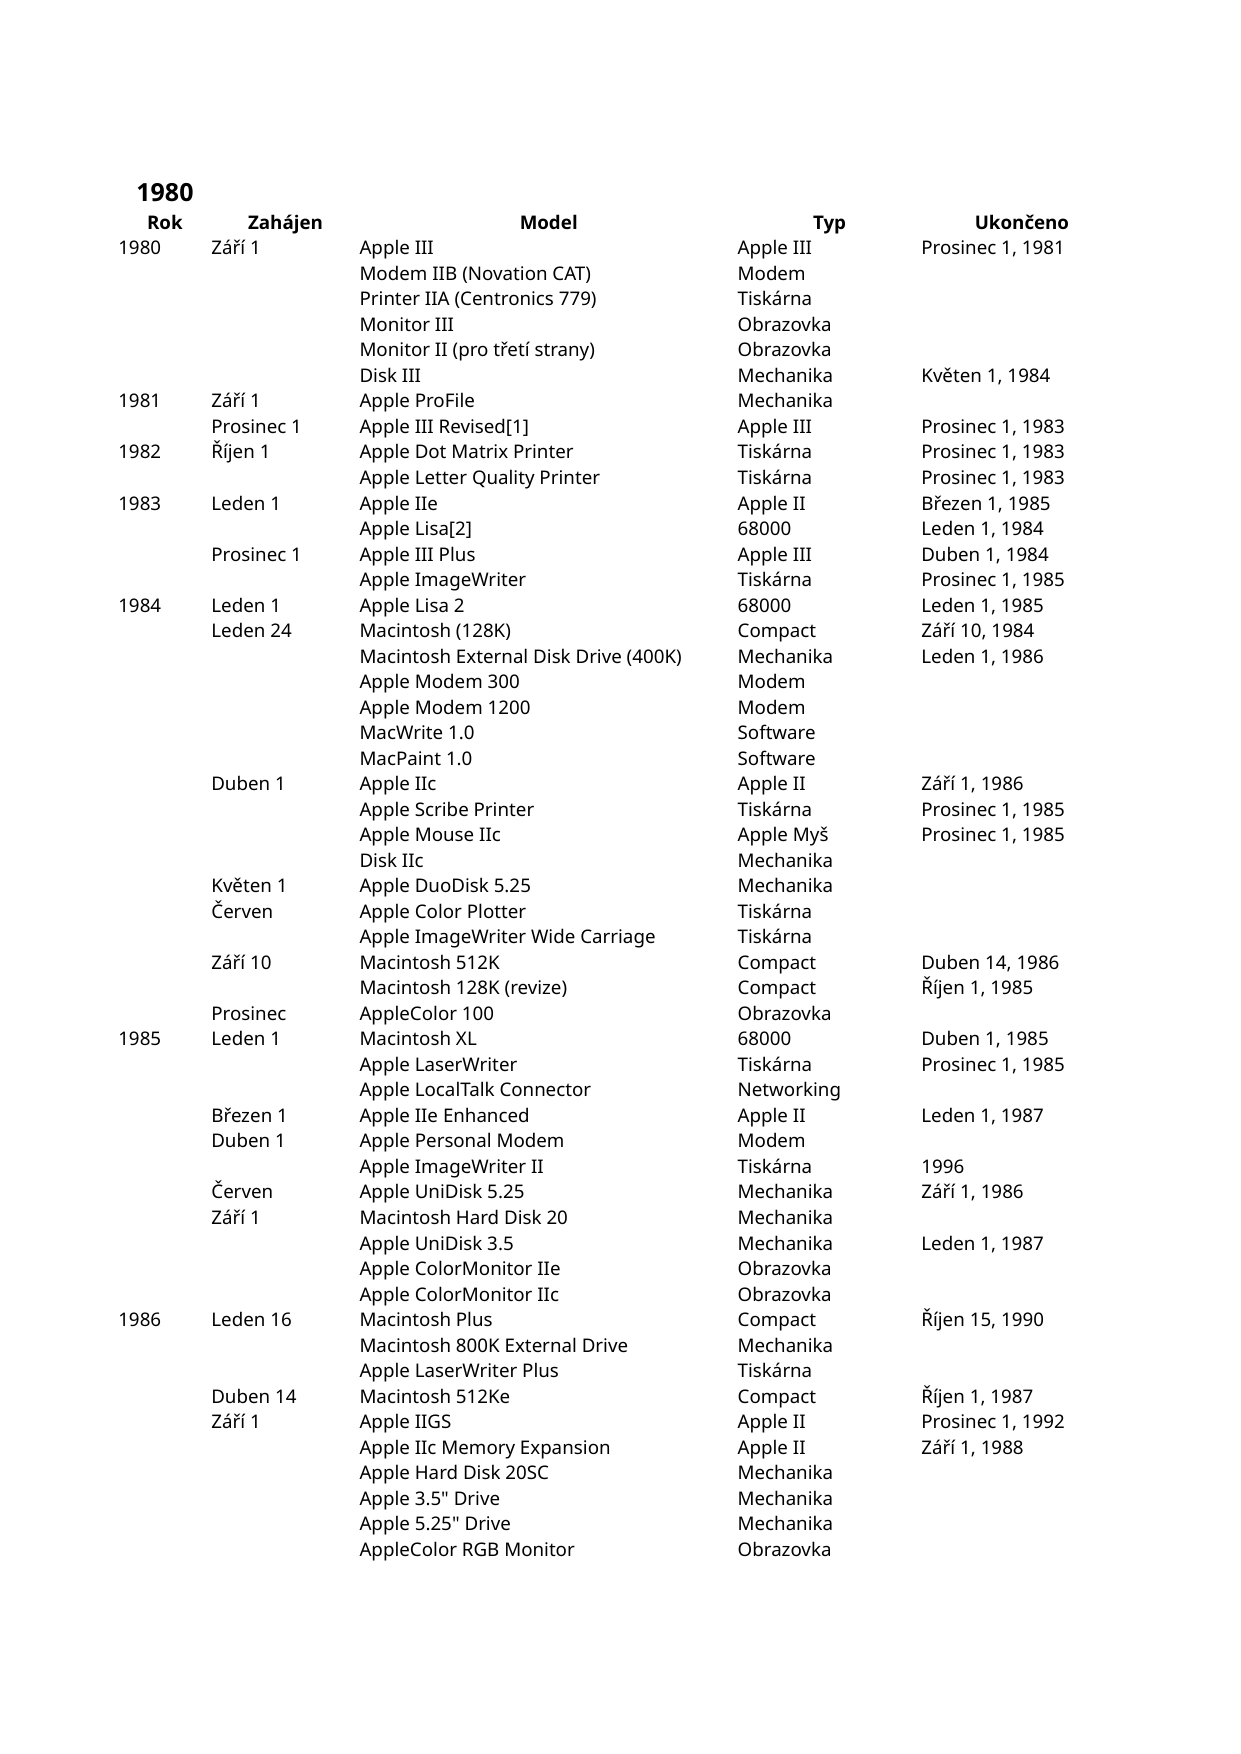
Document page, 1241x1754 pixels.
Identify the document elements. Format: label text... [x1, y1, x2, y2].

table_cell 1996 [921, 1153, 1122, 1179]
table_cell Tiskárna [738, 1051, 921, 1077]
table_cell [118, 618, 211, 643]
table_cell [118, 1102, 211, 1128]
table_cell [211, 1485, 359, 1511]
table_cell [118, 796, 211, 822]
table_cell [211, 1255, 359, 1281]
table_cell [921, 847, 1122, 873]
table_cell Prosinec [211, 1000, 359, 1026]
table_cell [118, 464, 211, 490]
table_cell Mechanika [738, 1332, 921, 1357]
table_cell Prosinec 1 [211, 541, 359, 566]
table_cell Leden 1 [211, 1026, 359, 1051]
table_cell Apple IIc Memory Expansion [359, 1434, 737, 1459]
table_cell AppleColor 100 [359, 1000, 737, 1026]
table_cell Zahájen [211, 209, 359, 234]
table_cell Květen 1, 1984 [921, 362, 1122, 388]
table_header 1980 [118, 175, 211, 209]
table_cell Prosinec 1 [211, 413, 359, 439]
table_cell [921, 924, 1122, 949]
table_cell [118, 771, 211, 796]
table_cell [211, 1434, 359, 1459]
table_cell [118, 873, 211, 898]
table_cell [118, 1179, 211, 1204]
table_cell 68000 [738, 592, 921, 617]
table_cell Duben 1, 1985 [921, 1026, 1122, 1051]
table_cell [118, 1511, 211, 1536]
table_cell [921, 1077, 1122, 1102]
table_cell Září 1 [211, 388, 359, 413]
table_cell [118, 1409, 211, 1434]
table_cell Mechanika [738, 1485, 921, 1511]
table_cell [211, 337, 359, 362]
table_cell Apple III Plus [359, 541, 737, 566]
table_cell Macintosh 512K [359, 949, 737, 975]
table_header [738, 175, 921, 209]
table_cell Prosinec 1, 1981 [921, 235, 1122, 260]
table_cell Apple Myš [738, 822, 921, 847]
table_cell [211, 286, 359, 311]
table_cell [921, 337, 1122, 362]
table_cell [211, 515, 359, 541]
table_cell 68000 [738, 1026, 921, 1051]
table_cell [921, 694, 1122, 719]
table_cell [211, 566, 359, 592]
table_cell AppleColor RGB Monitor [359, 1536, 737, 1562]
table_cell [118, 745, 211, 771]
table_cell Mechanika [738, 847, 921, 873]
table_cell Apple DuoDisk 5.25 [359, 873, 737, 898]
table_cell [211, 924, 359, 949]
table_cell Apple IIGS [359, 1409, 737, 1434]
table_cell Apple III [738, 235, 921, 260]
table_cell Leden 24 [211, 618, 359, 643]
table_cell Monitor III [359, 311, 737, 337]
table_cell [118, 822, 211, 847]
table_cell [211, 975, 359, 1000]
table_cell Prosinec 1, 1983 [921, 464, 1122, 490]
table_cell [921, 1536, 1122, 1562]
table_cell Apple LaserWriter Plus [359, 1358, 737, 1383]
table_cell Macintosh 128K (revize) [359, 975, 737, 1000]
table_cell Prosinec 1, 1992 [921, 1409, 1122, 1434]
table_cell Networking [738, 1077, 921, 1102]
table_cell Leden 1 [211, 592, 359, 617]
table_cell Květen 1 [211, 873, 359, 898]
table_cell [921, 745, 1122, 771]
table_cell Září 1 [211, 1204, 359, 1230]
table_cell [211, 643, 359, 668]
table_cell Červen [211, 1179, 359, 1204]
table_cell Duben 1 [211, 1128, 359, 1153]
table_cell Leden 1, 1987 [921, 1230, 1122, 1255]
table_cell Apple Dot Matrix Printer [359, 439, 737, 464]
table_cell Září 1, 1986 [921, 1179, 1122, 1204]
table_cell Monitor II (pro třetí strany) [359, 337, 737, 362]
table_cell [118, 1051, 211, 1077]
table_cell 1985 [118, 1026, 211, 1051]
table_cell [211, 464, 359, 490]
table_cell Apple II [738, 771, 921, 796]
table_cell Apple II [738, 1102, 921, 1128]
table_cell [921, 1255, 1122, 1281]
table_header [211, 175, 359, 209]
table_cell Obrazovka [738, 1536, 921, 1562]
table_cell Macintosh External Disk Drive (400K) [359, 643, 737, 668]
table_cell Apple 5.25" Drive [359, 1511, 737, 1536]
table_cell [921, 873, 1122, 898]
table_cell [118, 541, 211, 566]
table_cell Mechanika [738, 1179, 921, 1204]
table_cell Tiskárna [738, 464, 921, 490]
table_cell Apple Personal Modem [359, 1128, 737, 1153]
table_cell Leden 16 [211, 1306, 359, 1332]
table_cell Duben 14, 1986 [921, 949, 1122, 975]
table_cell [921, 1000, 1122, 1026]
table_cell Model [359, 209, 737, 234]
table_cell [211, 1358, 359, 1383]
table_cell Apple II [738, 1434, 921, 1459]
table_cell 1982 [118, 439, 211, 464]
table_cell [211, 669, 359, 694]
table_cell Apple Lisa[2] [359, 515, 737, 541]
table_cell Obrazovka [738, 1281, 921, 1306]
table_cell [118, 413, 211, 439]
table_header [359, 175, 737, 209]
table_cell Macintosh Plus [359, 1306, 737, 1332]
table_cell Modem IIB (Novation CAT) [359, 260, 737, 286]
table_cell [211, 1077, 359, 1102]
table_cell [118, 924, 211, 949]
table_cell Mechanika [738, 1204, 921, 1230]
table_cell Apple Mouse IIc [359, 822, 737, 847]
table_cell Mechanika [738, 643, 921, 668]
table_cell Březen 1 [211, 1102, 359, 1128]
table_cell [211, 1460, 359, 1485]
table_cell [118, 1230, 211, 1255]
table_cell [921, 1511, 1122, 1536]
table_cell Září 1 [211, 1409, 359, 1434]
table_cell [118, 1332, 211, 1357]
table_cell Říjen 1, 1987 [921, 1383, 1122, 1408]
table_cell Apple II [738, 1409, 921, 1434]
table_cell MacWrite 1.0 [359, 720, 737, 745]
table_cell Mechanika [738, 362, 921, 388]
table_cell [921, 1281, 1122, 1306]
table_cell [118, 1383, 211, 1408]
table_cell Prosinec 1, 1985 [921, 822, 1122, 847]
table_cell Tiskárna [738, 924, 921, 949]
table_cell [211, 1153, 359, 1179]
table_cell Říjen 1 [211, 439, 359, 464]
table_cell [118, 694, 211, 719]
table_cell Apple Lisa 2 [359, 592, 737, 617]
table_cell [118, 1358, 211, 1383]
table_cell Printer IIA (Centronics 779) [359, 286, 737, 311]
table_cell Apple ColorMonitor IIc [359, 1281, 737, 1306]
table_cell Říjen 1, 1985 [921, 975, 1122, 1000]
table_cell Tiskárna [738, 286, 921, 311]
table_cell [211, 847, 359, 873]
table_cell MacPaint 1.0 [359, 745, 737, 771]
table_cell Apple UniDisk 3.5 [359, 1230, 737, 1255]
table_cell Macintosh 512Ke [359, 1383, 737, 1408]
table_cell 1983 [118, 490, 211, 515]
table_cell [211, 745, 359, 771]
table_cell Tiskárna [738, 439, 921, 464]
table_cell Apple ColorMonitor IIe [359, 1255, 737, 1281]
table_cell [211, 362, 359, 388]
table_cell Apple Scribe Printer [359, 796, 737, 822]
table_cell [118, 515, 211, 541]
table_cell [921, 286, 1122, 311]
table_cell Modem [738, 694, 921, 719]
table_cell [118, 949, 211, 975]
table_cell Modem [738, 260, 921, 286]
table_cell Modem [738, 1128, 921, 1153]
table_cell Compact [738, 618, 921, 643]
table_cell [921, 1485, 1122, 1511]
table_cell Apple II [738, 490, 921, 515]
table_cell [921, 720, 1122, 745]
table_cell Apple III [738, 541, 921, 566]
table_cell Září 1, 1986 [921, 771, 1122, 796]
table_cell Apple III [738, 413, 921, 439]
table_cell Obrazovka [738, 1000, 921, 1026]
table_cell Tiskárna [738, 898, 921, 924]
table_cell Tiskárna [738, 566, 921, 592]
table_cell Apple Modem 300 [359, 669, 737, 694]
table_cell Apple LaserWriter [359, 1051, 737, 1077]
table_cell [118, 720, 211, 745]
table_cell Tiskárna [738, 1358, 921, 1383]
table_cell Macintosh 800K External Drive [359, 1332, 737, 1357]
table_cell Tiskárna [738, 1153, 921, 1179]
table_cell 1984 [118, 592, 211, 617]
table_cell Apple ProFile [359, 388, 737, 413]
table_cell [118, 1460, 211, 1485]
table_cell 1986 [118, 1306, 211, 1332]
table_cell Apple IIc [359, 771, 737, 796]
table_cell Duben 1, 1984 [921, 541, 1122, 566]
table_cell Compact [738, 949, 921, 975]
table_cell [118, 1485, 211, 1511]
table_cell Prosinec 1, 1983 [921, 413, 1122, 439]
table_cell Disk III [359, 362, 737, 388]
table_cell [211, 311, 359, 337]
table_cell Obrazovka [738, 1255, 921, 1281]
table_cell Apple LocalTalk Connector [359, 1077, 737, 1102]
table_cell Tiskárna [738, 796, 921, 822]
table_cell Mechanika [738, 1230, 921, 1255]
table_cell [921, 1128, 1122, 1153]
table_cell [118, 898, 211, 924]
table_cell [211, 1230, 359, 1255]
table_cell [118, 1281, 211, 1306]
table_cell [118, 1128, 211, 1153]
table_cell [118, 643, 211, 668]
table_cell 1980 [118, 235, 211, 260]
table_cell Mechanika [738, 1511, 921, 1536]
table_cell Software [738, 745, 921, 771]
table_cell [118, 362, 211, 388]
table_cell Disk IIc [359, 847, 737, 873]
table_cell Compact [738, 1383, 921, 1408]
table_cell [118, 847, 211, 873]
table_cell 68000 [738, 515, 921, 541]
table_cell [118, 1536, 211, 1562]
table_cell 1981 [118, 388, 211, 413]
table_cell Leden 1, 1984 [921, 515, 1122, 541]
table_cell Apple ImageWriter Wide Carriage [359, 924, 737, 949]
table_cell [118, 1000, 211, 1026]
table_cell [118, 975, 211, 1000]
table_cell Červen [211, 898, 359, 924]
table_cell [118, 1204, 211, 1230]
table_cell Prosinec 1, 1985 [921, 796, 1122, 822]
table_cell [118, 1077, 211, 1102]
table_cell Macintosh XL [359, 1026, 737, 1051]
table_cell Apple Color Plotter [359, 898, 737, 924]
table_cell [118, 286, 211, 311]
table_cell [921, 1204, 1122, 1230]
table_cell Říjen 15, 1990 [921, 1306, 1122, 1332]
table_cell [921, 898, 1122, 924]
table_cell [211, 822, 359, 847]
table_cell Apple IIe [359, 490, 737, 515]
table_cell Obrazovka [738, 337, 921, 362]
table_cell Mechanika [738, 1460, 921, 1485]
table_cell Software [738, 720, 921, 745]
table_cell Ukončeno [921, 209, 1122, 234]
table_cell [921, 1358, 1122, 1383]
table_cell [211, 1536, 359, 1562]
table_cell Apple ImageWriter [359, 566, 737, 592]
table_cell [118, 566, 211, 592]
table_cell Září 1, 1988 [921, 1434, 1122, 1459]
table_cell [211, 720, 359, 745]
table_cell Prosinec 1, 1985 [921, 566, 1122, 592]
table_cell Září 1 [211, 235, 359, 260]
table_cell Rok [118, 209, 211, 234]
table_cell Leden 1 [211, 490, 359, 515]
table_cell [118, 1153, 211, 1179]
table_cell [211, 260, 359, 286]
table_cell Obrazovka [738, 311, 921, 337]
table_cell [921, 388, 1122, 413]
table_cell [118, 311, 211, 337]
table_cell Apple Modem 1200 [359, 694, 737, 719]
table_cell Mechanika [738, 873, 921, 898]
table_cell Leden 1, 1986 [921, 643, 1122, 668]
table_cell Apple Hard Disk 20SC [359, 1460, 737, 1485]
table_cell Apple ImageWriter II [359, 1153, 737, 1179]
table_cell [211, 1051, 359, 1077]
table_cell [118, 669, 211, 694]
table_cell Compact [738, 1306, 921, 1332]
table_cell [921, 260, 1122, 286]
table_cell Leden 1, 1987 [921, 1102, 1122, 1128]
table_cell [118, 1255, 211, 1281]
table_cell [211, 1332, 359, 1357]
table_header [921, 175, 1122, 209]
table_cell Prosinec 1, 1985 [921, 1051, 1122, 1077]
table_cell Compact [738, 975, 921, 1000]
table_cell Září 10 [211, 949, 359, 975]
table_cell [211, 1511, 359, 1536]
table_cell [118, 337, 211, 362]
table_cell [118, 1434, 211, 1459]
table_cell Apple III Revised[1] [359, 413, 737, 439]
table_cell Prosinec 1, 1983 [921, 439, 1122, 464]
table_cell Modem [738, 669, 921, 694]
table_cell Apple 3.5" Drive [359, 1485, 737, 1511]
table_cell Leden 1, 1985 [921, 592, 1122, 617]
table_cell [211, 796, 359, 822]
table_cell [118, 260, 211, 286]
table_cell Macintosh (128K) [359, 618, 737, 643]
table_cell Typ [738, 209, 921, 234]
table_cell Duben 14 [211, 1383, 359, 1408]
table_cell [921, 669, 1122, 694]
table_cell Apple III [359, 235, 737, 260]
table_cell Březen 1, 1985 [921, 490, 1122, 515]
table_cell Apple IIe Enhanced [359, 1102, 737, 1128]
table_cell Mechanika [738, 388, 921, 413]
table_cell [921, 311, 1122, 337]
table_cell [211, 1281, 359, 1306]
table_cell Apple Letter Quality Printer [359, 464, 737, 490]
table_cell [921, 1460, 1122, 1485]
table_cell [921, 1332, 1122, 1357]
table_cell Apple UniDisk 5.25 [359, 1179, 737, 1204]
table_cell Macintosh Hard Disk 20 [359, 1204, 737, 1230]
table_cell [211, 694, 359, 719]
table_cell Duben 1 [211, 771, 359, 796]
table_cell Září 10, 1984 [921, 618, 1122, 643]
